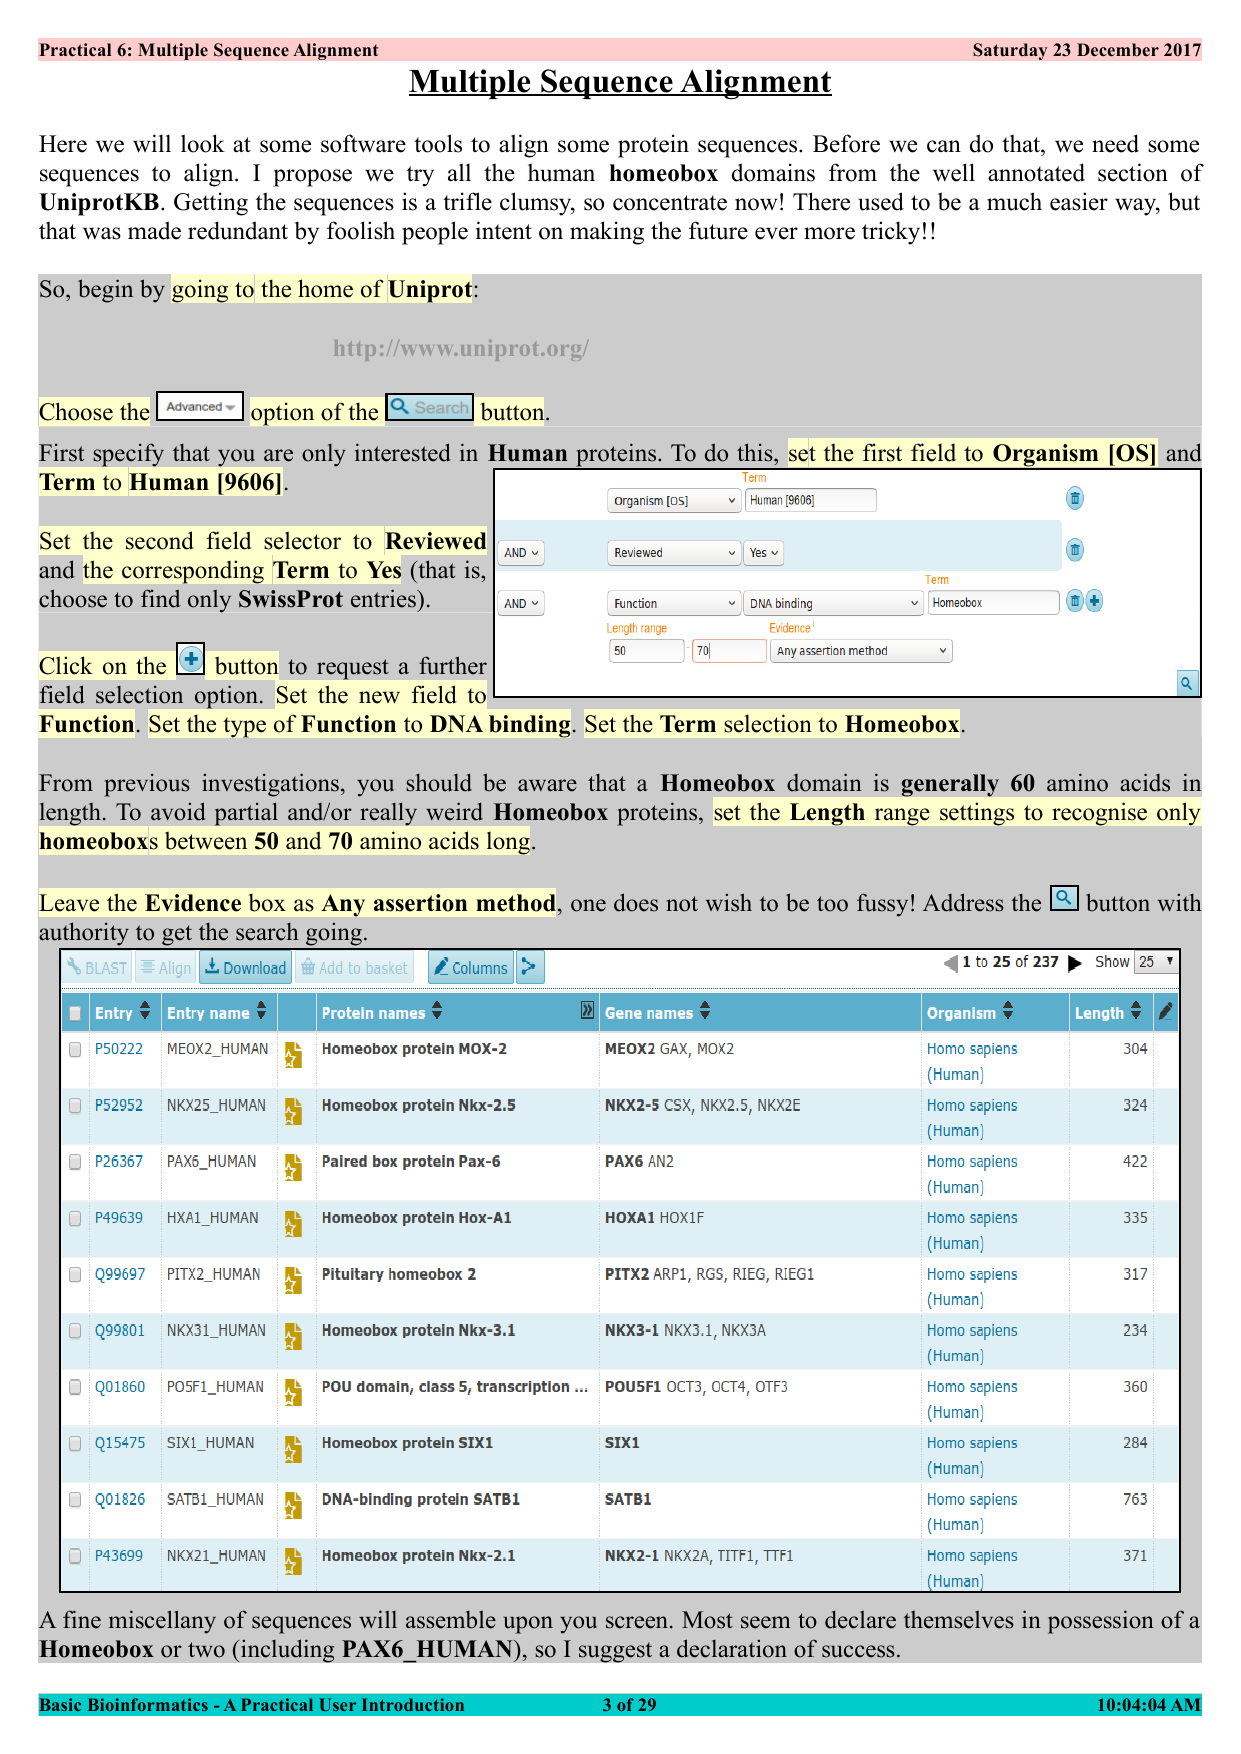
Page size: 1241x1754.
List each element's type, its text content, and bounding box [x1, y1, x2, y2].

text Leave the Evidence box as Any assertion method, one does not wish to be too fussy! Address the button with authority to get the search going. [38, 884, 1202, 946]
text Choose theoption of the button. [38, 391, 1202, 426]
picture [61, 990, 1179, 1591]
text Set the second field selector to Reviewed and the corresponding Term to Yes (that is, choose to find only SwissProt entries). [38, 526, 493, 613]
text Multiple Sequence Alignment [38, 61, 1202, 99]
picture [178, 644, 203, 673]
text So, begin by going to the home of Uniprot: [38, 274, 1202, 303]
text http://www.uniprot.org/ [38, 333, 1202, 362]
text From previous investigations, you should be aware that a Homeobox domain is generally 60 amino acids in length. To avoid partial and/or really weird Homeobox proteins, set the Length range settings to recognise only homeoboxs between 50 and 70 amino acids long. [38, 768, 1202, 855]
text First specify that you are only interested in Human proteins. To do this, set the first field to Organism [OS] and Term to Human [9606]. [38, 438, 1202, 496]
picture [61, 950, 1179, 987]
picture [158, 393, 242, 419]
text A fine miscellany of sequences will assemble upon you screen. Most seem to declare themselves in possession of a Homeobox or two (including PAX6_HUMAN), so I suggest a declaration of success. [38, 981, 1202, 1663]
text Click on the button to request a further field selection option. Set the new field to Function. Set the type of Function to DNA binding. Set the Term selection to Homeobox. [38, 642, 1202, 738]
picture [495, 470, 1200, 696]
text Here we will look at some software tools to align some protein sequences. Before we can do that, we need some sequences to align. I propose we try all the human homeobox domains from the well annotated section of UniprotKB. Getting the sequences is a trifle clumsy, so concentrate now! There used to be a much easier way, but that was made redundant by foolish people intent on making the future ever more tricky!! [38, 128, 1202, 245]
picture [388, 395, 472, 419]
picture [1052, 887, 1077, 909]
